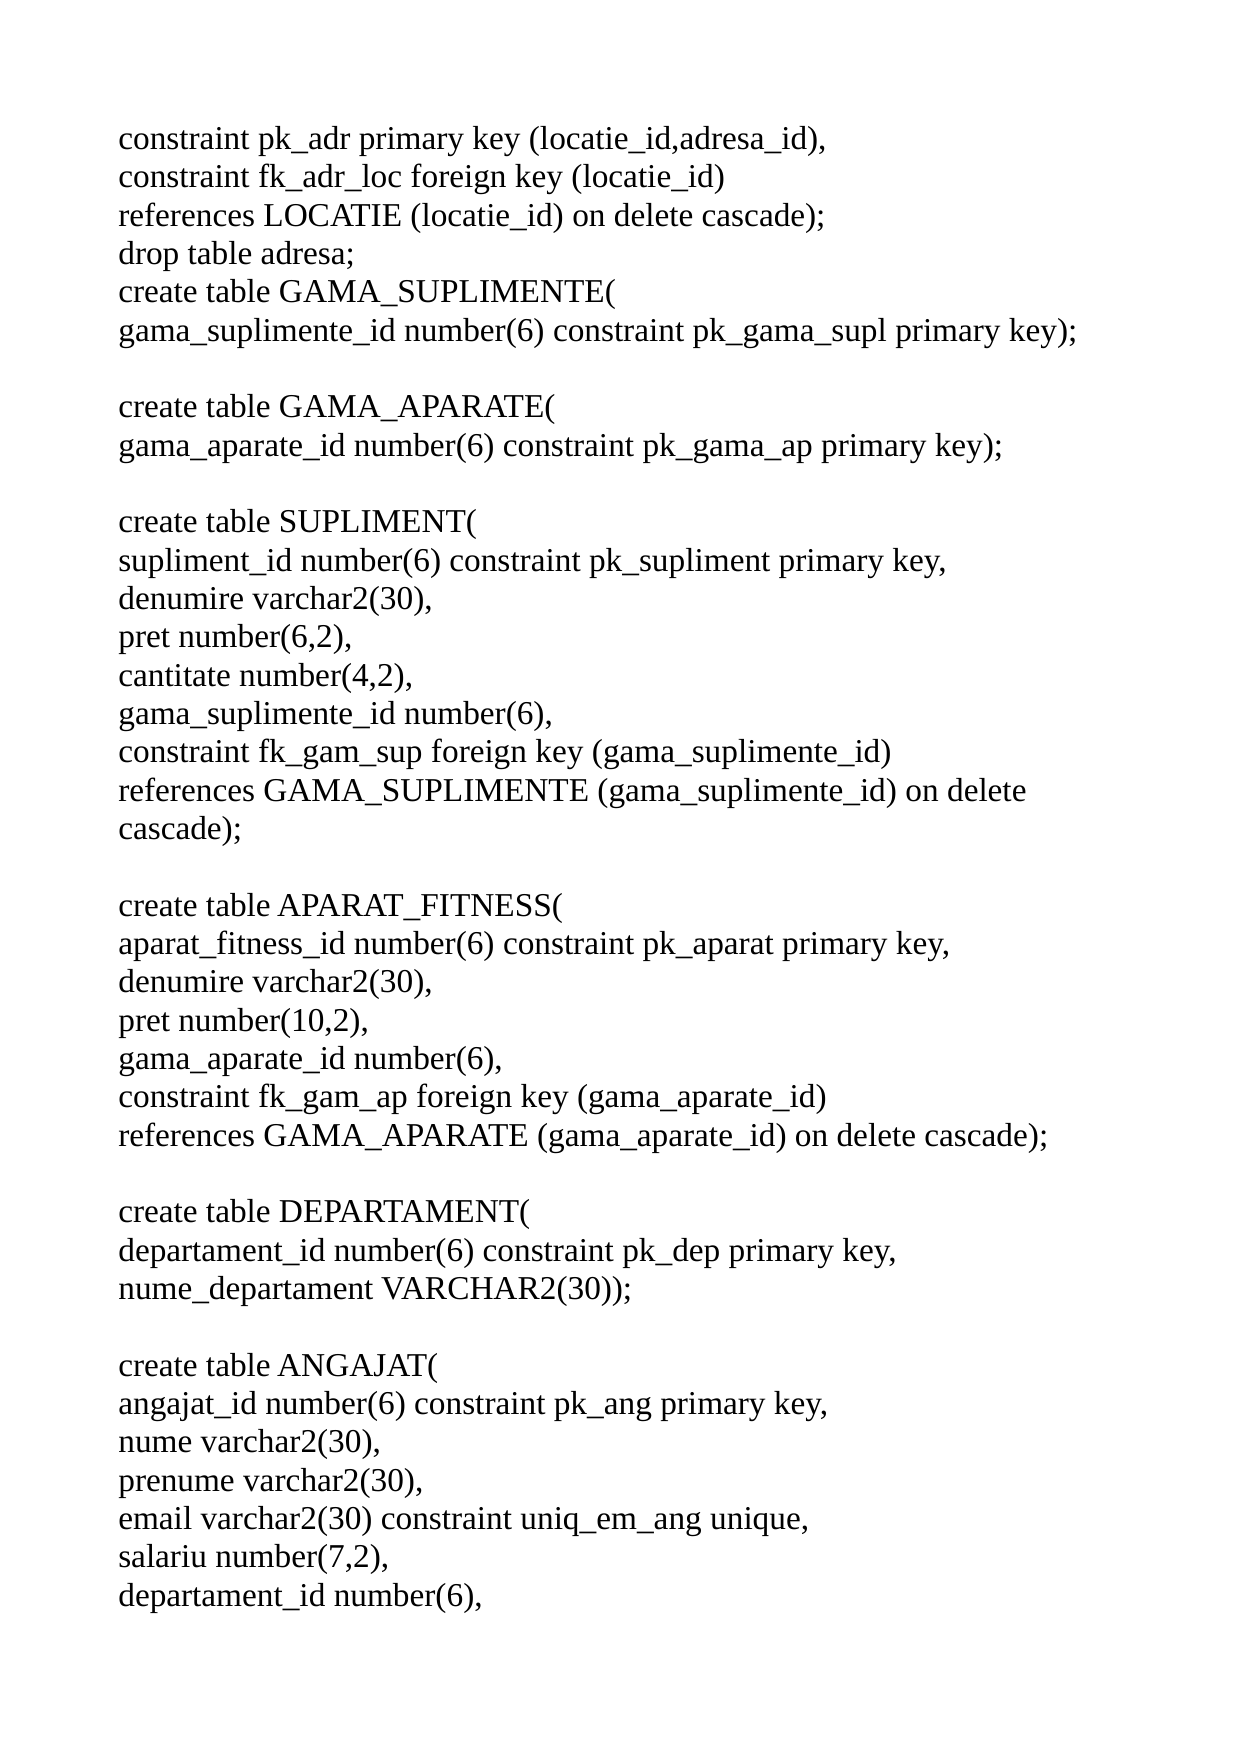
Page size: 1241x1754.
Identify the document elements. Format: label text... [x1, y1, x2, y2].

text salariu number(7,2), [118, 1536, 1122, 1575]
text angajat_id number(6) constraint pk_ang primary key, [118, 1383, 1122, 1421]
text constraint pk_adr primary key (locatie_id,adresa_id), [118, 118, 1122, 156]
text gama_suplimente_id number(6), [118, 693, 1122, 731]
text constraint fk_gam_ap foreign key (gama_aparate_id) [118, 1076, 1122, 1115]
text constraint fk_gam_sup foreign key (gama_suplimente_id) [118, 731, 1122, 770]
text references LOCATIE (locatie_id) on delete cascade); [118, 195, 1122, 233]
text constraint fk_adr_loc foreign key (locatie_id) [118, 156, 1122, 195]
text create table GAMA_SUPLIMENTE( [118, 271, 1122, 310]
text create table GAMA_APARATE( [118, 386, 1122, 425]
text gama_aparate_id number(6), [118, 1038, 1122, 1076]
text denumire varchar2(30), [118, 961, 1122, 1000]
text departament_id number(6), [118, 1575, 1122, 1613]
text prenume varchar2(30), [118, 1460, 1122, 1498]
text aparat_fitness_id number(6) constraint pk_aparat primary key, [118, 923, 1122, 961]
text references GAMA_APARATE (gama_aparate_id) on delete cascade); [118, 1115, 1122, 1153]
text create table DEPARTAMENT( [118, 1191, 1122, 1230]
text create table SUPLIMENT( [118, 501, 1122, 540]
text create table ANGAJAT( [118, 1345, 1122, 1383]
text cantitate number(4,2), [118, 655, 1122, 693]
text departament_id number(6) constraint pk_dep primary key, [118, 1230, 1122, 1268]
text nume varchar2(30), [118, 1421, 1122, 1460]
text gama_suplimente_id number(6) constraint pk_gama_supl primary key); [118, 310, 1122, 348]
text references GAMA_SUPLIMENTE (gama_suplimente_id) on delete cascade); [118, 770, 1122, 846]
text denumire varchar2(30), [118, 578, 1122, 616]
text nume_departament VARCHAR2(30)); [118, 1268, 1122, 1306]
text email varchar2(30) constraint uniq_em_ang unique, [118, 1498, 1122, 1536]
text pret number(6,2), [118, 616, 1122, 655]
text pret number(10,2), [118, 1000, 1122, 1038]
text supliment_id number(6) constraint pk_supliment primary key, [118, 540, 1122, 578]
text gama_aparate_id number(6) constraint pk_gama_ap primary key); [118, 425, 1122, 463]
text create table APARAT_FITNESS( [118, 885, 1122, 923]
text drop table adresa; [118, 233, 1122, 271]
